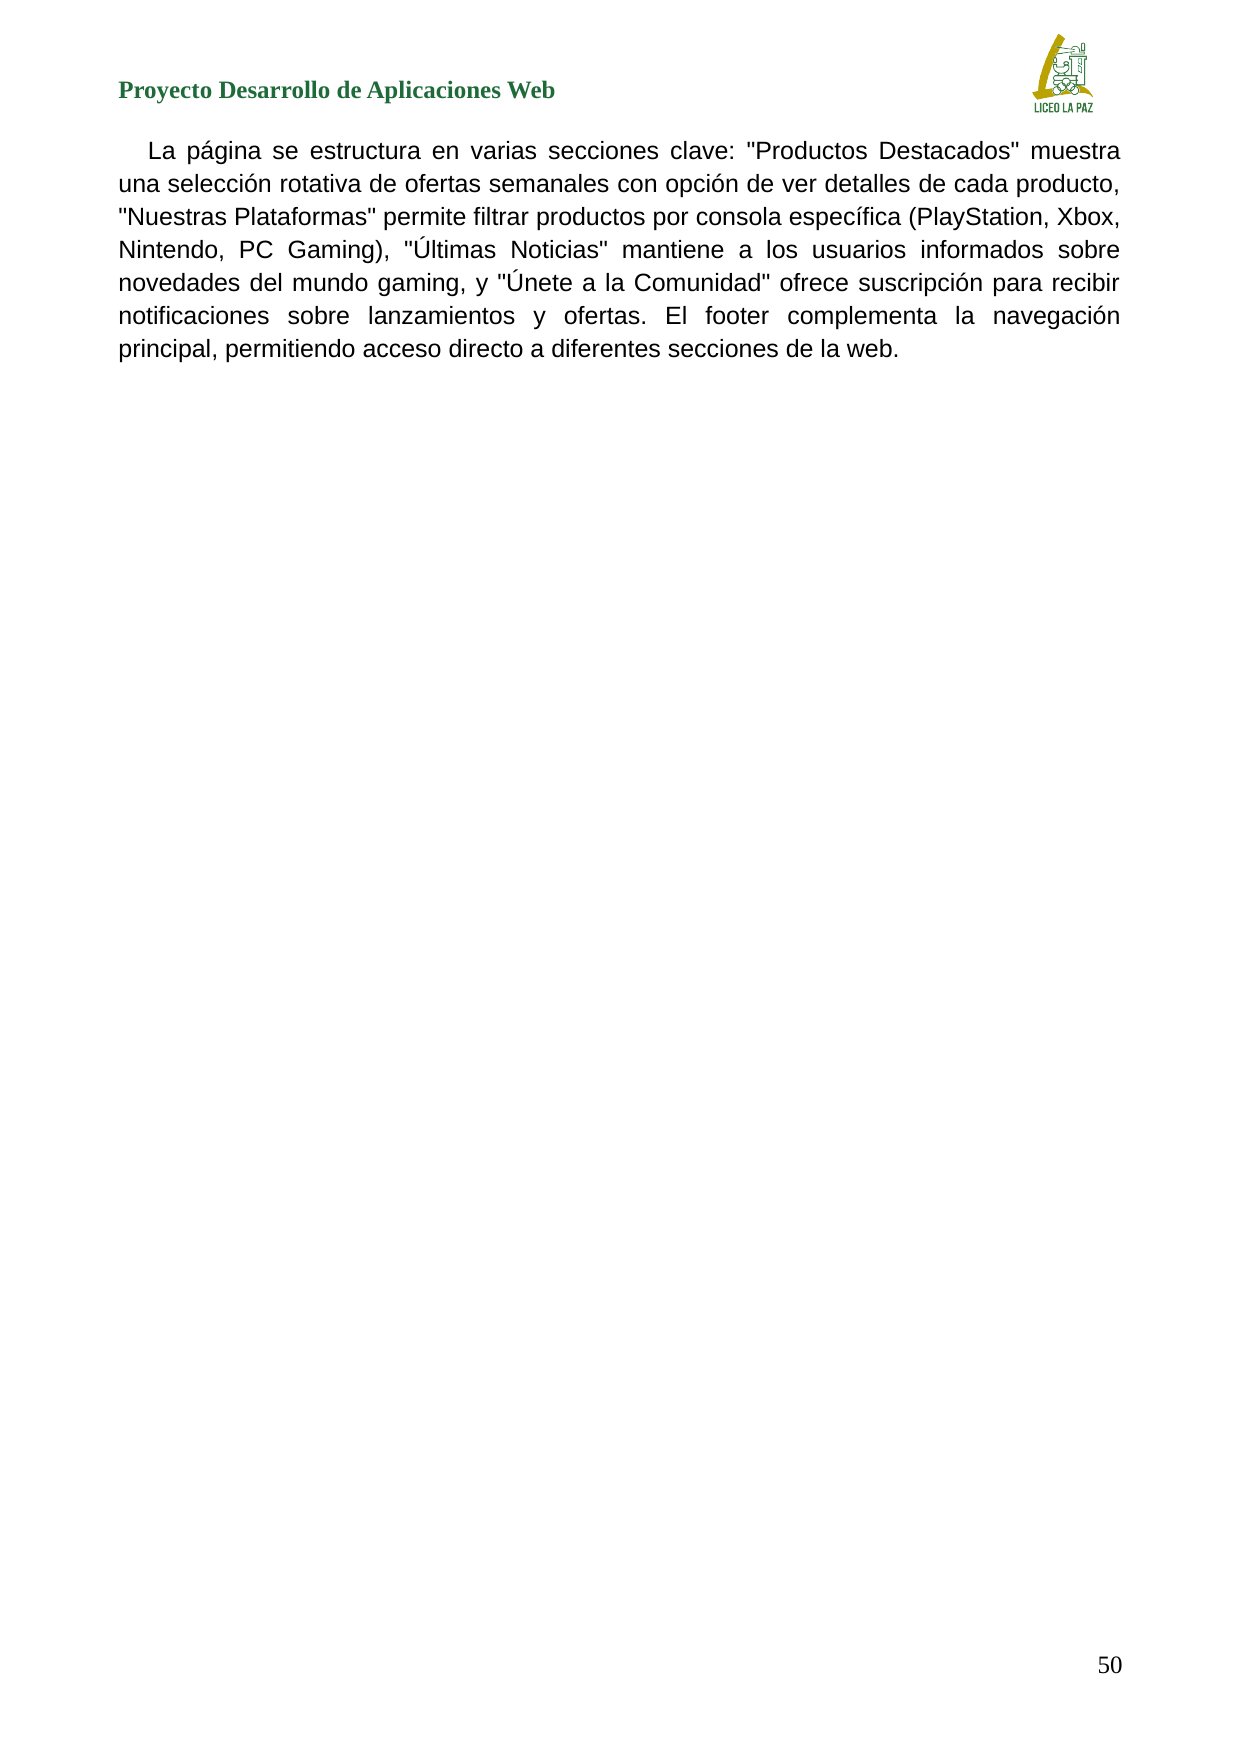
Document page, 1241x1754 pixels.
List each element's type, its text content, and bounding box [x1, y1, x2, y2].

picture [1025, 26, 1100, 121]
text La página se estructura en varias secciones clave: "Productos Destacados" muestra una selección rotativa de ofertas semanales con opción de ver detalles de cada producto, "Nuestras Plataformas" permite filtrar productos por consola específica (PlayStation, Xbox, Nintendo, PC Gaming), "Últimas Noticias" mantiene a los usuarios informados sobre novedades del mundo gaming, y "Únete a la Comunidad" ofrece suscripción para recibir notificaciones sobre lanzamientos y ofertas. El footer complementa la navegación principal, permitiendo acceso directo a diferentes secciones de la web. [118, 136, 1122, 363]
